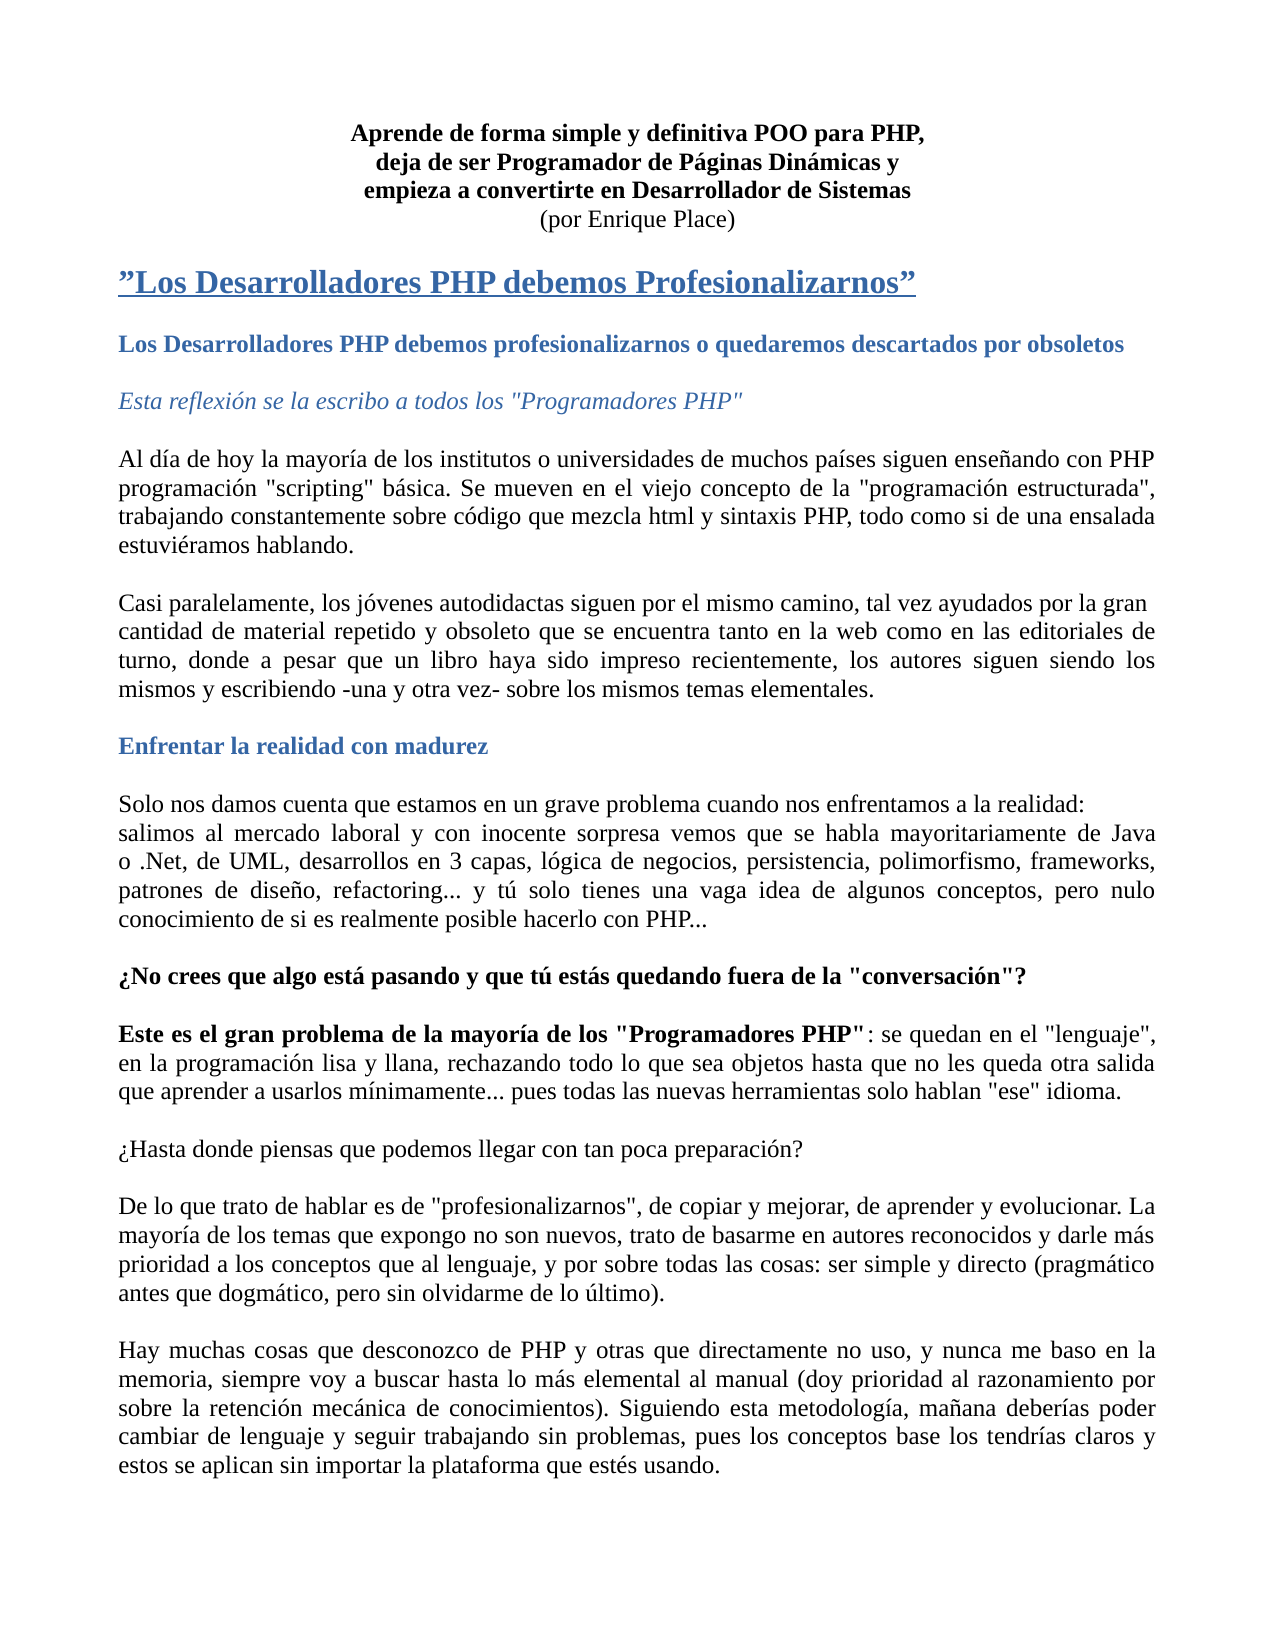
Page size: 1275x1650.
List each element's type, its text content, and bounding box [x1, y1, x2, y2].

text cantidad de material repetido y obsoleto que se encuentra tanto en la web como en las editoriales de turno, donde a pesar que un libro haya sido impreso recientemente, los autores siguen siendo los mismos y escribiendo -una y otra vez- sobre los mismos temas elementales. [118, 616, 1157, 703]
text empieza a convertirte en Desarrollador de Sistemas [118, 176, 1157, 204]
text Solo nos damos cuenta que estamos en un grave problema cuando nos enfrentamos a la realidad: [118, 789, 1157, 818]
text Esta reflexión se la escribo a todos los "Programadores PHP" [118, 386, 1157, 415]
text ”Los Desarrolladores PHP debemos Profesionalizarnos” [118, 262, 1157, 300]
text Enfrentar la realidad con madurez [118, 731, 1157, 760]
text (por Enrique Place) [118, 204, 1157, 233]
text Este es el gran problema de la mayoría de los "Programadores PHP": se quedan en el "lenguaje", en la programación lisa y llana, rechazando todo lo que sea objetos hasta que no les queda otra salida que aprender a usarlos mínimamente... pues todas las nuevas herramientas solo hablan "ese" idioma. [118, 1019, 1157, 1105]
text Casi paralelamente, los jóvenes autodidactas siguen por el mismo camino, tal vez ayudados por la gran [118, 588, 1157, 616]
text ¿Hasta donde piensas que podemos llegar con tan poca preparación? [118, 1134, 1157, 1163]
text Aprende de forma simple y definitiva POO para PHP, [118, 118, 1157, 147]
text De lo que trato de hablar es de "profesionalizarnos", de copiar y mejorar, de aprender y evolucionar. La mayoría de los temas que expongo no son nuevos, trato de basarme en autores reconocidos y darle más prioridad a los conceptos que al lenguaje, y por sobre todas las cosas: ser simple y directo (pragmático antes que dogmático, pero sin olvidarme de lo último). [118, 1191, 1157, 1306]
text Los Desarrolladores PHP debemos profesionalizarnos o quedaremos descartados por obsoletos [118, 329, 1157, 358]
text Al día de hoy la mayoría de los institutos o universidades de muchos países siguen enseñando con PHP programación "scripting" básica. Se mueven en el viejo concepto de la "programación estructurada", trabajando constantemente sobre código que mezcla html y sintaxis PHP, todo como si de una ensalada estuviéramos hablando. [118, 444, 1157, 559]
text deja de ser Programador de Páginas Dinámicas y [118, 147, 1157, 176]
text ¿No crees que algo está pasando y que tú estás quedando fuera de la "conversación"? [118, 961, 1157, 990]
text Hay muchas cosas que desconozco de PHP y otras que directamente no uso, y nunca me baso en la memoria, siempre voy a buscar hasta lo más elemental al manual (doy prioridad al razonamiento por sobre la retención mecánica de conocimientos). Siguiendo esta metodología, mañana deberías poder cambiar de lenguaje y seguir trabajando sin problemas, pues los conceptos base los tendrías claros y estos se aplican sin importar la plataforma que estés usando. [118, 1335, 1157, 1479]
text salimos al mercado laboral y con inocente sorpresa vemos que se habla mayoritariamente de Java o .Net, de UML, desarrollos en 3 capas, lógica de negocios, persistencia, polimorfismo, frameworks, patrones de diseño, refactoring... y tú solo tienes una vaga idea de algunos conceptos, pero nulo conocimiento de si es realmente posible hacerlo con PHP... [118, 818, 1157, 933]
